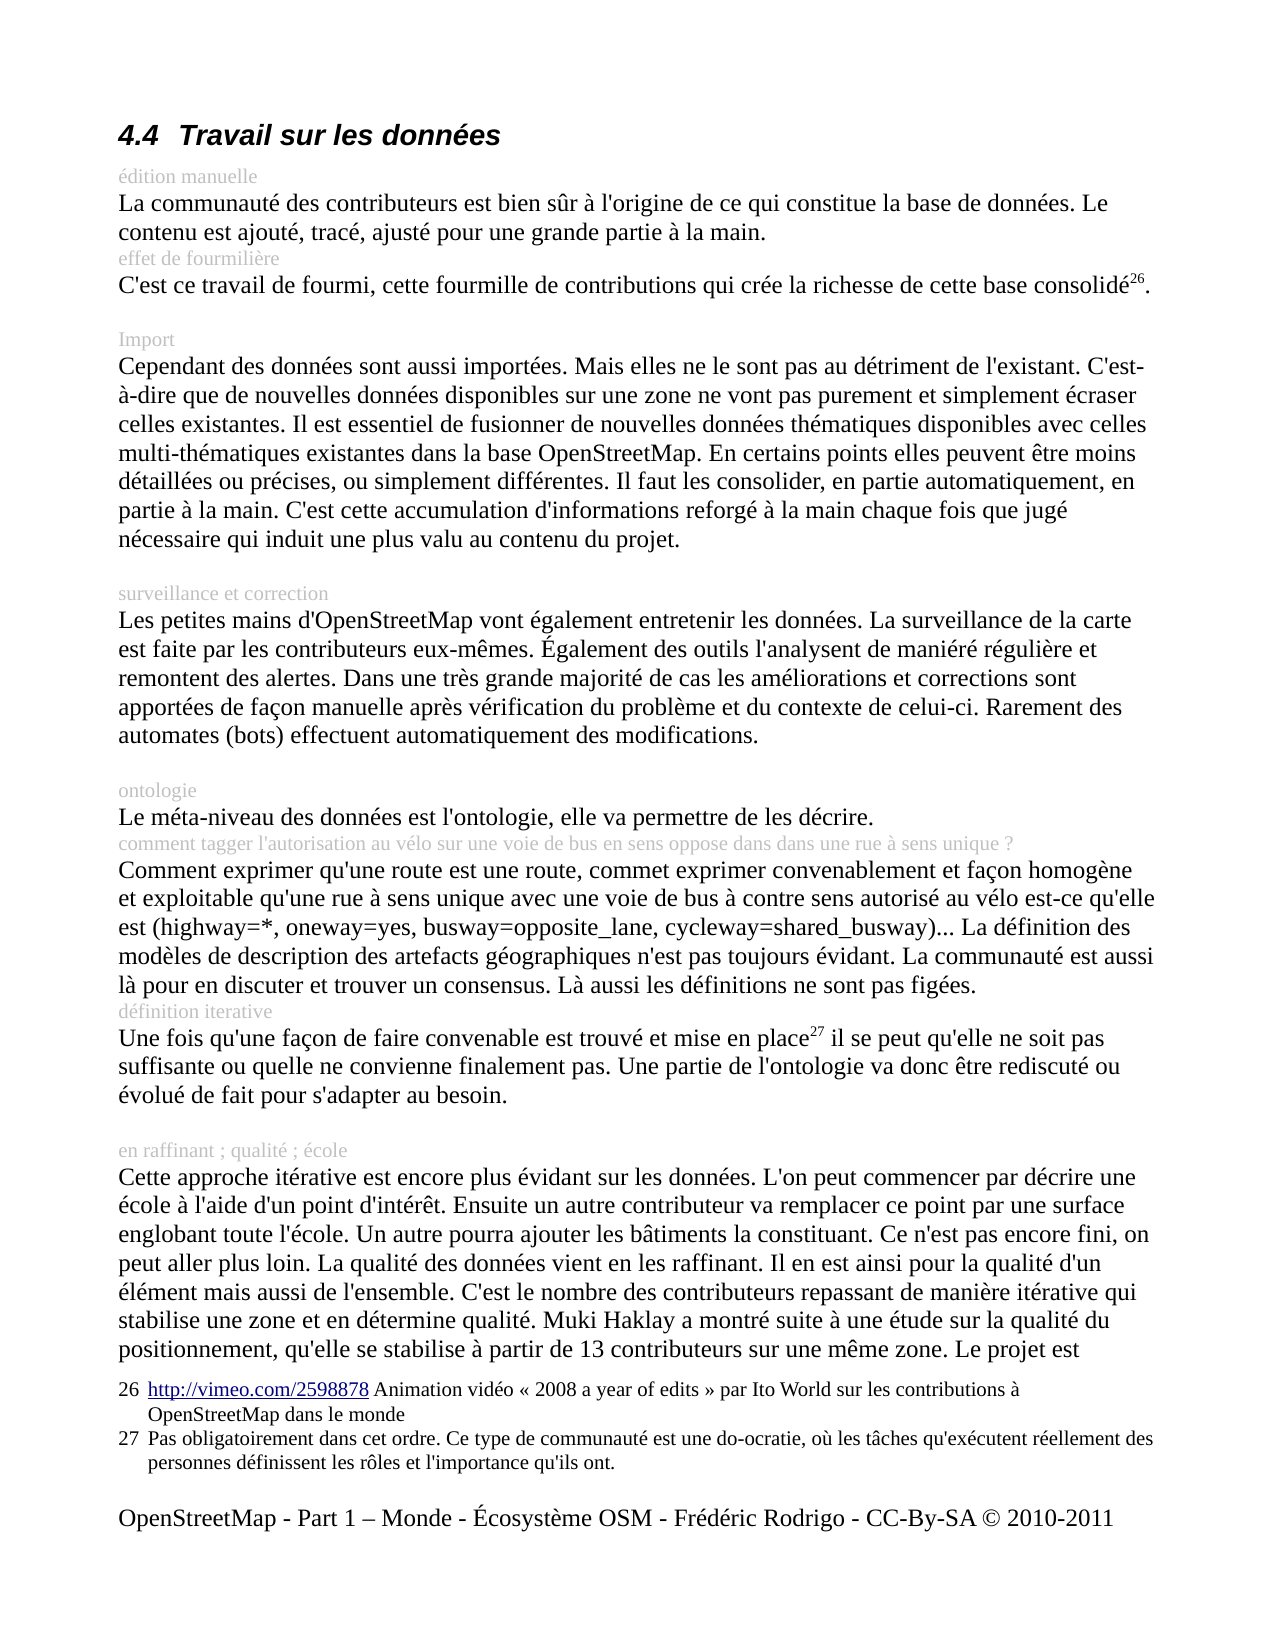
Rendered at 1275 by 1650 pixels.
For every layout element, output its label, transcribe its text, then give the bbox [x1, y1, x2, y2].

text Le méta-niveau des données est l'ontologie, elle va permettre de les décrire. [118, 802, 1157, 831]
text en raffinant ; qualité ; école [118, 1138, 1157, 1162]
text Cependant des données sont aussi importées. Mais elles ne le sont pas au détriment de l'existant. C'est-à-dire que de nouvelles données disponibles sur une zone ne vont pas purement et simplement écraser celles existantes. Il est essentiel de fusionner de nouvelles données thématiques disponibles avec celles multi-thématiques existantes dans la base OpenStreetMap. En certains points elles peuvent être moins détaillées ou précises, ou simplement différentes. Il faut les consolider, en partie automatiquement, en partie à la main. C'est cette accumulation d'informations reforgé à la main chaque fois que jugé nécessaire qui induit une plus valu au contenu du projet. [118, 351, 1157, 553]
text édition manuelle [118, 164, 1157, 188]
text Cette approche itérative est encore plus évidant sur les données. L'on peut commencer par décrire une école à l'aide d'un point d'intérêt. Ensuite un autre contributeur va remplacer ce point par une surface englobant toute l'école. Un autre pourra ajouter les bâtiments la constituant. Ce n'est pas encore fini, on peut aller plus loin. La qualité des données vient en les raffinant. Il en est ainsi pour la qualité d'un élément mais aussi de l'ensemble. C'est le nombre des contributeurs repassant de manière itérative qui stabilise une zone et en détermine qualité. Muki Haklay a montré suite à une étude sur la qualité du positionnement, qu'elle se stabilise à partir de 13 contributeurs sur une même zone. Le projet est [118, 1162, 1157, 1363]
text surveillance et correction [118, 581, 1157, 605]
subtitle Travail sur les données [118, 118, 1157, 152]
text définition iterative [118, 998, 1157, 1023]
text ontologie [118, 778, 1157, 802]
text Une fois qu'une façon de faire convenable est trouvé et mise en place il se peut qu'elle ne soit pas suffisante ou quelle ne convienne finalement pas. Une partie de l'ontologie va donc être rediscuté ou évolué de fait pour s'adapter au besoin. [118, 1023, 1157, 1109]
text http://vimeo.com/2598878 Animation vidéo « 2008 a year of edits » par Ito World sur les contributions à OpenStreetMap dans le monde [118, 1377, 1157, 1426]
text Les petites mains d'OpenStreetMap vont également entretenir les données. La surveillance de la carte est faite par les contributeurs eux-mêmes. Également des outils l'analysent de maniéré régulière et remontent des alertes. Dans une très grande majorité de cas les améliorations et corrections sont apportées de façon manuelle après vérification du problème et du contexte de celui-ci. Rarement des automates (bots) effectuent automatiquement des modifications. [118, 605, 1157, 749]
text La communauté des contributeurs est bien sûr à l'origine de ce qui constitue la base de données. Le contenu est ajouté, tracé, ajusté pour une grande partie à la main. [118, 188, 1157, 246]
text comment tagger l'autorisation au vélo sur une voie de bus en sens oppose dans dans une rue à sens unique ? [118, 831, 1157, 855]
text Comment exprimer qu'une route est une route, commet exprimer convenablement et façon homogène et exploitable qu'une rue à sens unique avec une voie de bus à contre sens autorisé au vélo est-ce qu'elle est (highway=*, oneway=yes, busway=opposite_lane, cycleway=shared_busway)... La définition des modèles de description des artefacts géographiques n'est pas toujours évidant. La communauté est aussi là pour en discuter et trouver un consensus. Là aussi les définitions ne sont pas figées. [118, 855, 1157, 998]
text effet de fourmilière [118, 246, 1157, 270]
text C'est ce travail de fourmi, cette fourmille de contributions qui crée la richesse de cette base consolidé. [118, 270, 1157, 298]
text Pas obligatoirement dans cet ordre. Ce type de communauté est une do-ocratie, où les tâches qu'exécutent réellement des personnes définissent les rôles et l'importance qu'ils ont. [118, 1426, 1157, 1474]
text Import [118, 327, 1157, 351]
